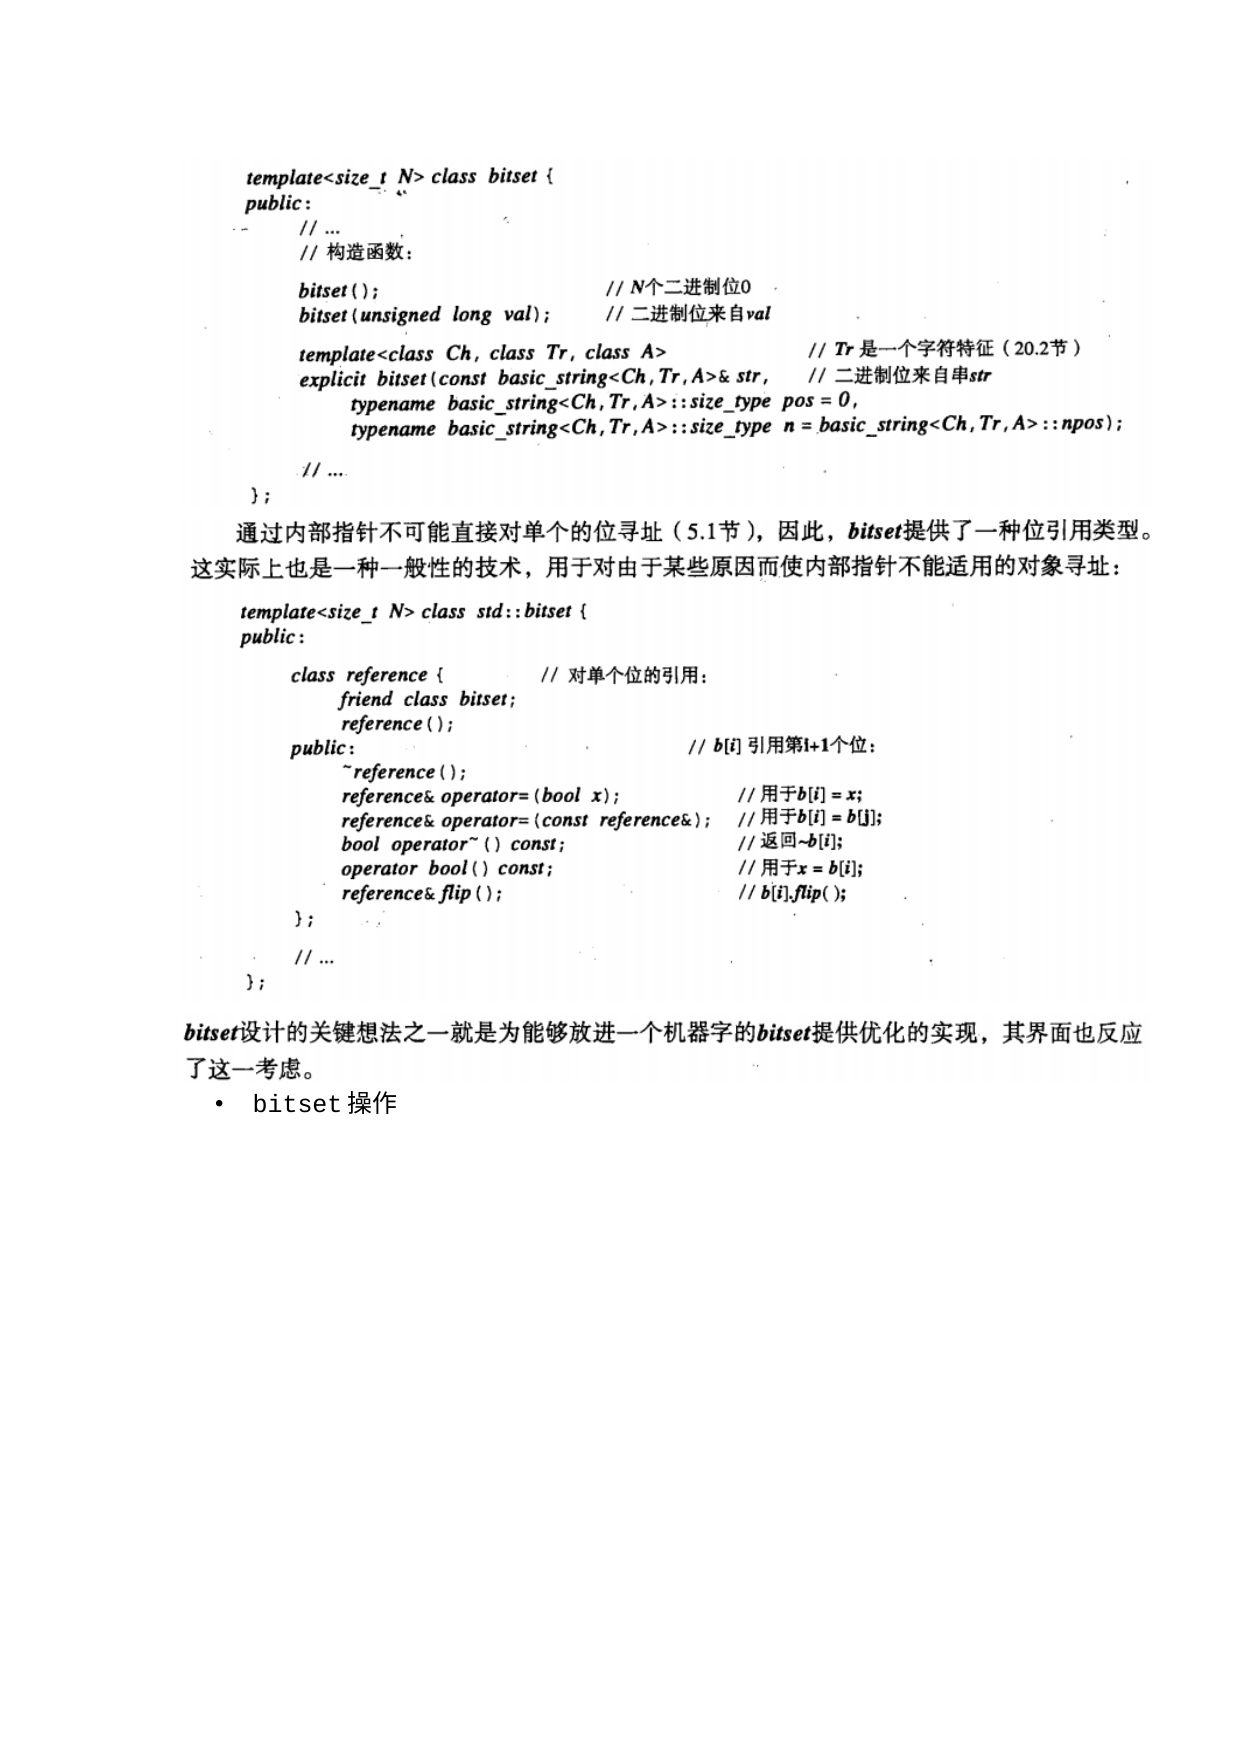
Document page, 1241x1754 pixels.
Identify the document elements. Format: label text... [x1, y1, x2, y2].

picture [177, 158, 1152, 508]
picture [177, 1013, 1152, 1084]
list bitset操作 [397, 1084, 1152, 1120]
list bitset操作 [215, 1084, 347, 1120]
picture [177, 519, 1152, 1002]
